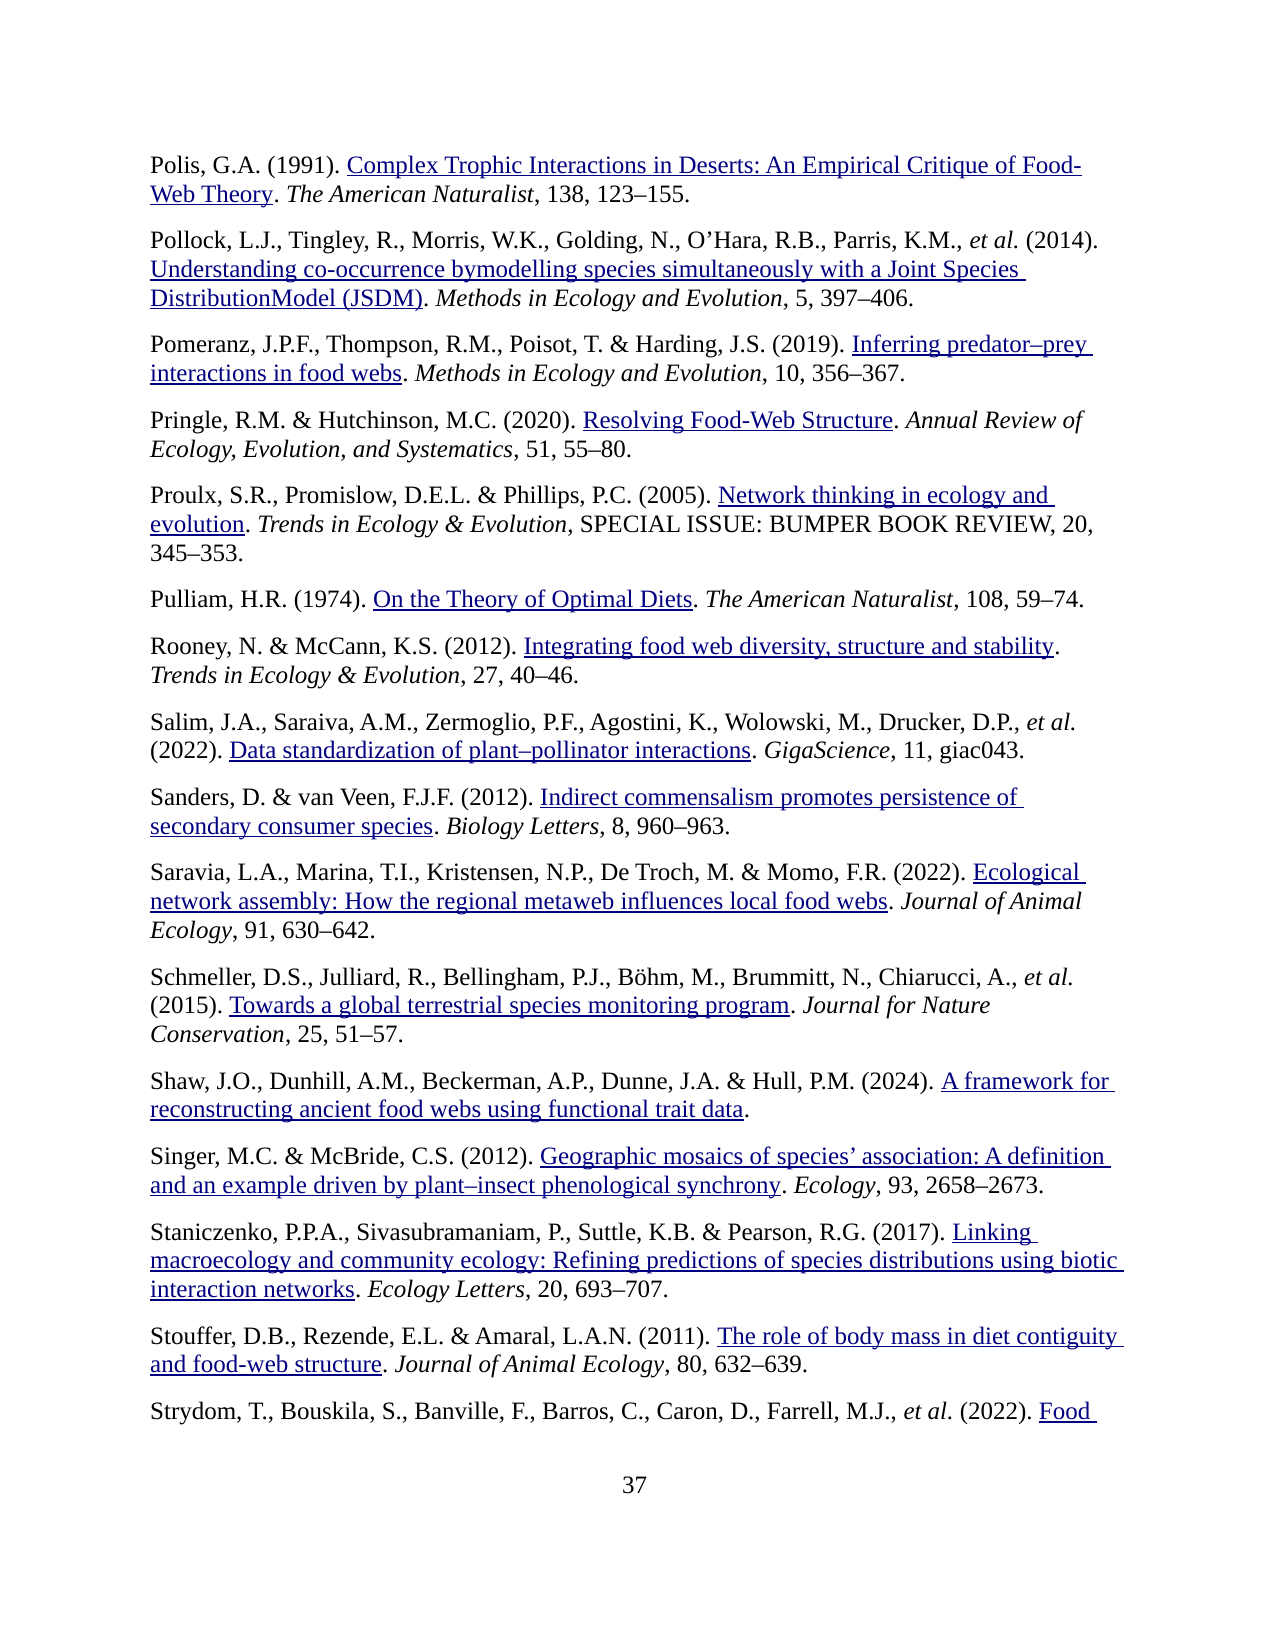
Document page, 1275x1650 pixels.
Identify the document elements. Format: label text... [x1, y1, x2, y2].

text Pringle, R.M. & Hutchinson, M.C. (2020). Resolving Food-Web Structure. Annual Review of Ecology, Evolution, and Systematics, 51, 55–80. [150, 405, 1125, 462]
text Polis, G.A. (1991). Complex Trophic Interactions in Deserts: An Empirical Critique of Food-Web Theory. The American Naturalist, 138, 123–155. [150, 150, 1125, 207]
text Proulx, S.R., Promislow, D.E.L. & Phillips, P.C. (2005). Network thinking in ecology and evolution. Trends in Ecology & Evolution, SPECIAL ISSUE: BUMPER BOOK REVIEW, 20, 345–353. [150, 480, 1125, 567]
text Schmeller, D.S., Julliard, R., Bellingham, P.J., Böhm, M., Brummitt, N., Chiarucci, A., et al. (2015). Towards a global terrestrial species monitoring program. Journal for Nature Conservation, 25, 51–57. [150, 962, 1125, 1048]
text Staniczenko, P.P.A., Sivasubramaniam, P., Suttle, K.B. & Pearson, R.G. (2017). Linking macroecology and community ecology: Refining predictions of species distributions using biotic interaction networks. Ecology Letters, 20, 693–707. [150, 1217, 1125, 1303]
text Pomeranz, J.P.F., Thompson, R.M., Poisot, T. & Harding, J.S. (2019). Inferring predator–prey interactions in food webs. Methods in Ecology and Evolution, 10, 356–367. [150, 329, 1125, 387]
text Rooney, N. & McCann, K.S. (2012). Integrating food web diversity, structure and stability. Trends in Ecology & Evolution, 27, 40–46. [150, 631, 1125, 689]
text Singer, M.C. & McBride, C.S. (2012). Geographic mosaics of species’ association: A definition and an example driven by plant–insect phenological synchrony. Ecology, 93, 2658–2673. [150, 1141, 1125, 1199]
text Pulliam, H.R. (1974). On the Theory of Optimal Diets. The American Naturalist, 108, 59–74. [150, 584, 1125, 613]
text Shaw, J.O., Dunhill, A.M., Beckerman, A.P., Dunne, J.A. & Hull, P.M. (2024). A framework for reconstructing ancient food webs using functional trait data. [150, 1066, 1125, 1123]
text Salim, J.A., Saraiva, A.M., Zermoglio, P.F., Agostini, K., Wolowski, M., Drucker, D.P., et al. (2022). Data standardization of plant–pollinator interactions. GigaScience, 11, giac043. [150, 707, 1125, 764]
text Saravia, L.A., Marina, T.I., Kristensen, N.P., De Troch, M. & Momo, F.R. (2022). Ecological network assembly: How the regional metaweb influences local food webs. Journal of Animal Ecology, 91, 630–642. [150, 857, 1125, 944]
text Sanders, D. & van Veen, F.J.F. (2012). Indirect commensalism promotes persistence of secondary consumer species. Biology Letters, 8, 960–963. [150, 782, 1125, 839]
text Stouffer, D.B., Rezende, E.L. & Amaral, L.A.N. (2011). The role of body mass in diet contiguity and food-web structure. Journal of Animal Ecology, 80, 632–639. [150, 1321, 1125, 1378]
text Pollock, L.J., Tingley, R., Morris, W.K., Golding, N., O’Hara, R.B., Parris, K.M., et al. (2014). Understanding co-occurrence bymodelling species simultaneously with a Joint Species DistributionModel (JSDM). Methods in Ecology and Evolution, 5, 397–406. [150, 225, 1125, 312]
text Strydom, T., Bouskila, S., Banville, F., Barros, C., Caron, D., Farrell, M.J., et al. (2022). Food [150, 1396, 1125, 1425]
